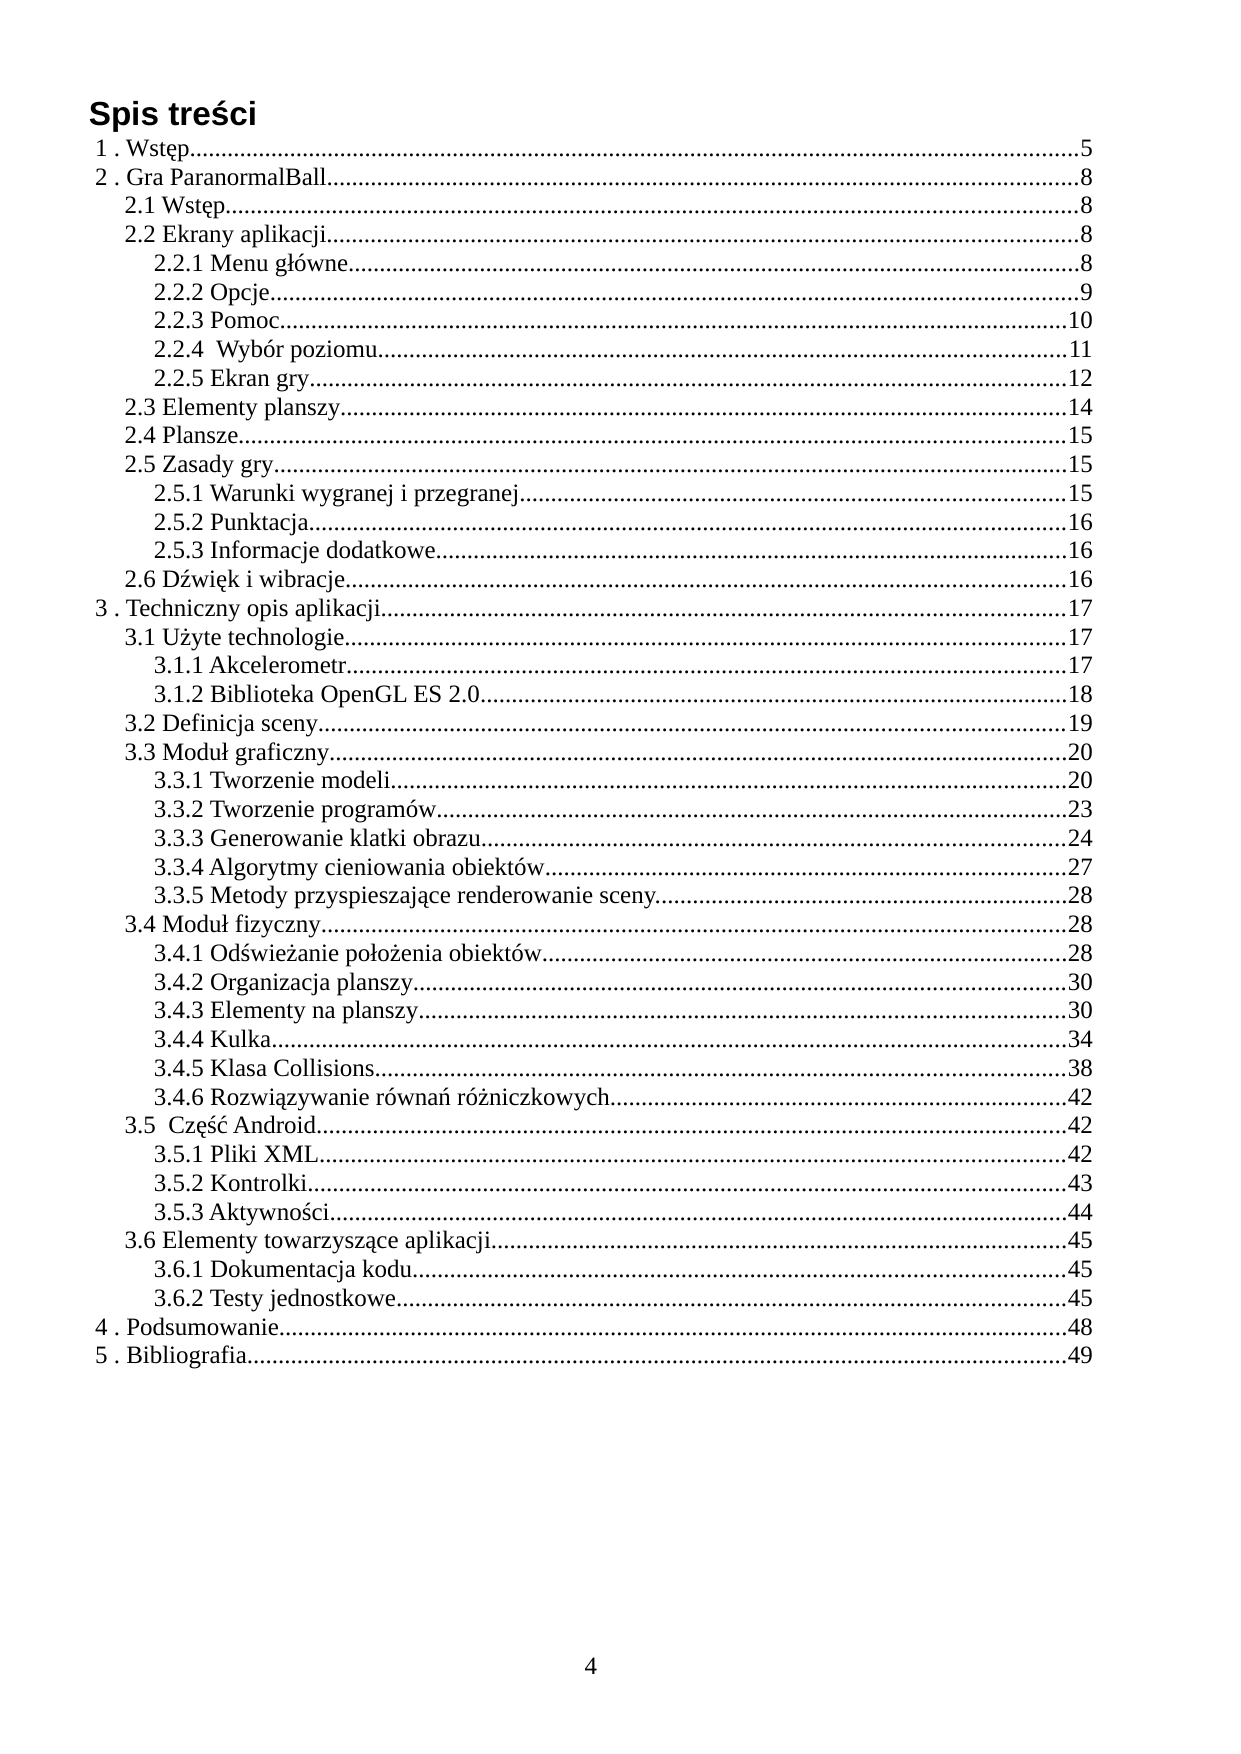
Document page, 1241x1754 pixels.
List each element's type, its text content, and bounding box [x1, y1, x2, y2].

text 3.4.3 Elementy na planszy 30 [147, 995, 1093, 1024]
text 3.3.5 Metody przyspieszające renderowanie sceny. 28 [147, 880, 1093, 909]
text 2.2.3 Pomoc 10 [147, 305, 1093, 334]
text 3.6.1 Dokumentacja kodu 45 [147, 1254, 1093, 1283]
text 2.2.1 Menu główne 8 [147, 248, 1093, 277]
text 3.2 Definicja sceny 19 [118, 708, 1093, 737]
text 3.5.3 Aktywności 44 [147, 1197, 1093, 1225]
text 2.2 Ekrany aplikacji 8 [118, 219, 1093, 248]
text 2.5.2 Punktacja 16 [147, 507, 1093, 535]
text 3.1.2 Biblioteka OpenGL ES 2.0 18 [147, 679, 1093, 708]
text 1 . Wstęp 5 [88, 133, 1093, 162]
text 3.6 Elementy towarzyszące aplikacji 45 [118, 1225, 1093, 1254]
text 3.5.2 Kontrolki 43 [147, 1168, 1093, 1197]
text 3.1 Użyte technologie 17 [118, 622, 1093, 650]
text 2.2.2 Opcje 9 [147, 277, 1093, 305]
text 3.3.4 Algorytmy cieniowania obiektów 27 [147, 852, 1093, 880]
text 3.3 Moduł graficzny 20 [118, 737, 1093, 765]
text 3.4.5 Klasa Collisions 38 [147, 1053, 1093, 1082]
text 3.3.3 Generowanie klatki obrazu 24 [147, 823, 1093, 852]
text 2.5.1 Warunki wygranej i przegranej 15 [147, 478, 1093, 507]
text 3.4.2 Organizacja planszy 30 [147, 967, 1093, 995]
text 3.5 Część Android 42 [118, 1110, 1093, 1139]
text 2.2.4 Wybór poziomu 11 [147, 334, 1093, 363]
text 2.4 Plansze 15 [118, 420, 1093, 449]
text 2.1 Wstęp 8 [118, 190, 1093, 219]
text 2 . Gra ParanormalBall 8 [88, 162, 1093, 190]
text 2.5 Zasady gry 15 [118, 449, 1093, 478]
text 5 . Bibliografia 49 [88, 1340, 1093, 1369]
text 3.4 Moduł fizyczny 28 [118, 909, 1093, 938]
text 3.4.6 Rozwiązywanie równań różniczkowych 42 [147, 1082, 1093, 1110]
text 3.4.4 Kulka 34 [147, 1024, 1093, 1053]
text 3.4.1 Odświeżanie położenia obiektów 28 [147, 938, 1093, 967]
text 2.3 Elementy planszy 14 [118, 392, 1093, 420]
text 3 . Techniczny opis aplikacji 17 [88, 593, 1093, 622]
text 3.5.1 Pliki XML 42 [147, 1139, 1093, 1168]
text 3.6.2 Testy jednostkowe 45 [147, 1283, 1093, 1312]
text 2.5.3 Informacje dodatkowe 16 [147, 535, 1093, 564]
text 3.3.1 Tworzenie modeli 20 [147, 765, 1093, 794]
subtitle Spis treści [88, 94, 1093, 133]
text 4 . Podsumowanie 48 [88, 1312, 1093, 1340]
text 2.6 Dźwięk i wibracje 16 [118, 564, 1093, 593]
text 2.2.5 Ekran gry 12 [147, 363, 1093, 392]
text 3.3.2 Tworzenie programów 23 [147, 794, 1093, 823]
text 3.1.1 Akcelerometr 17 [147, 650, 1093, 679]
